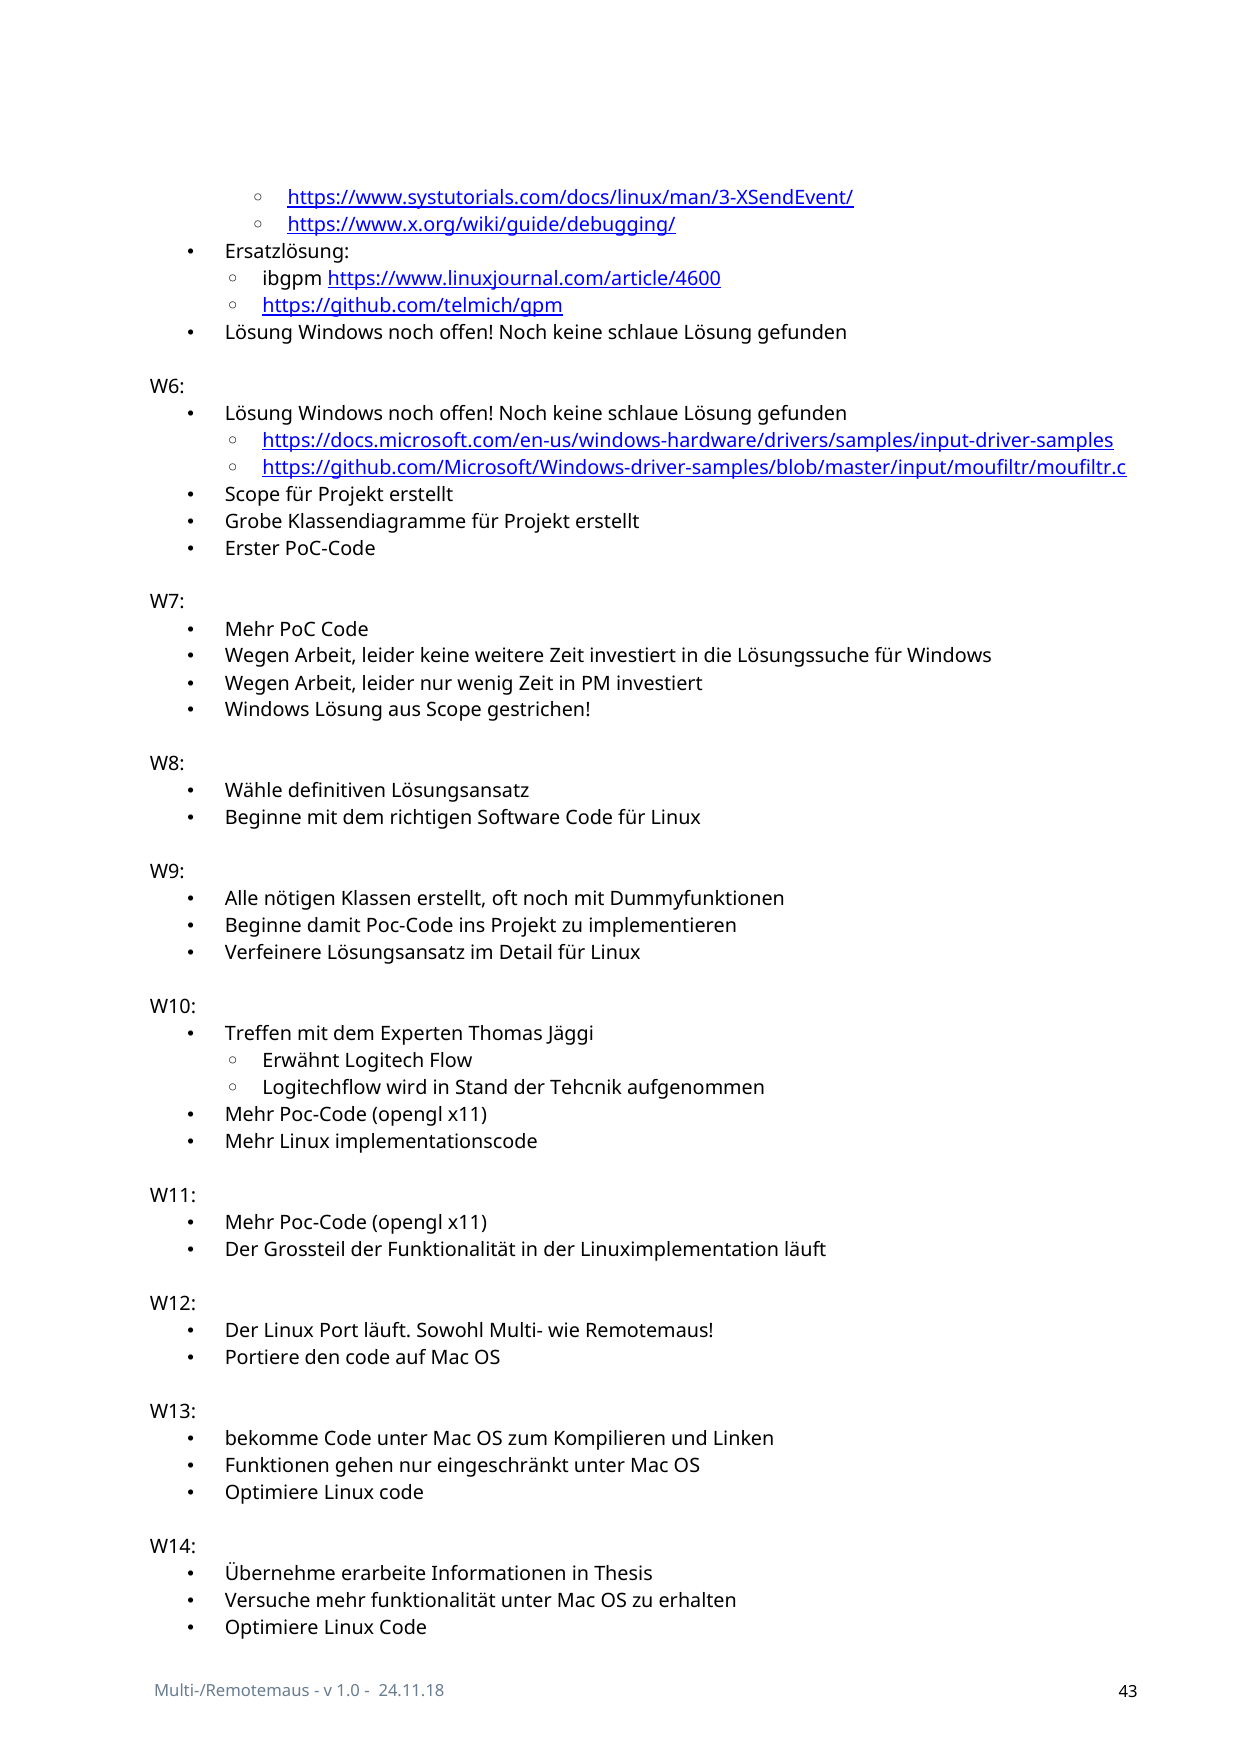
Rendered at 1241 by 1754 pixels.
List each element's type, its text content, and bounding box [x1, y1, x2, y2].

list Mehr Poc-Code (opengl x11) [187, 1100, 1136, 1127]
list Alle nötigen Klassen erstellt, oft noch mit Dummyfunktionen [187, 884, 1136, 912]
list bekomme Code unter Mac OS zum Kompilieren und Linken [187, 1424, 1136, 1451]
list Funktionen gehen nur eingeschränkt unter Mac OS [187, 1451, 1136, 1478]
text W13: [149, 1397, 1136, 1424]
list Ersatzlösung: [187, 237, 1136, 264]
list Der Linux Port läuft. Sowohl Multi- wie Remotemaus! [187, 1316, 1136, 1343]
text W7: [149, 588, 1136, 615]
list Mehr Linux implementationscode [187, 1127, 1136, 1154]
list https://www.x.org/wiki/guide/debugging/ [250, 210, 1136, 237]
list Wähle definitiven Lösungsansatz [187, 777, 1136, 804]
list Beginne mit dem richtigen Software Code für Linux [187, 804, 1136, 831]
text W12: [149, 1289, 1136, 1316]
text W11: [149, 1181, 1136, 1208]
list Mehr PoC Code [187, 615, 1136, 642]
list Wegen Arbeit, leider keine weitere Zeit investiert in die Lösungssuche für Windows [187, 642, 1136, 669]
list Lösung Windows noch offen! Noch keine schlaue Lösung gefunden [187, 318, 1136, 345]
list https://github.com/Microsoft/Windows-driver-samples/blob/master/input/moufiltr/moufiltr.c [224, 453, 1136, 480]
list ibgpm https://www.linuxjournal.com/article/4600 [224, 264, 1136, 291]
list Scope für Projekt erstellt [187, 480, 1136, 507]
list Verfeinere Lösungsansatz im Detail für Linux [187, 938, 1136, 966]
list Erwähnt Logitech Flow [224, 1046, 1136, 1073]
list Portiere den code auf Mac OS [187, 1343, 1136, 1370]
list Der Grossteil der Funktionalität in der Linuximplementation läuft [187, 1235, 1136, 1262]
text W10: [149, 992, 1136, 1019]
list Grobe Klassendiagramme für Projekt erstellt [187, 507, 1136, 534]
list https://github.com/telmich/gpm [224, 291, 1136, 318]
list Lösung Windows noch offen! Noch keine schlaue Lösung gefunden [187, 399, 1136, 426]
list Versuche mehr funktionalität unter Mac OS zu erhalten [187, 1586, 1136, 1613]
list Treffen mit dem Experten Thomas Jäggi [187, 1019, 1136, 1046]
text W8: [149, 750, 1136, 777]
list https://docs.microsoft.com/en-us/windows-hardware/drivers/samples/input-driver-samples [224, 426, 1136, 453]
list Optimiere Linux Code [187, 1613, 1136, 1640]
text W14: [149, 1532, 1136, 1559]
list Windows Lösung aus Scope gestrichen! [187, 696, 1136, 723]
list Logitechflow wird in Stand der Tehcnik aufgenommen [224, 1073, 1136, 1100]
list Mehr Poc-Code (opengl x11) [187, 1208, 1136, 1235]
list https://www.systutorials.com/docs/linux/man/3-XSendEvent/ [250, 183, 1136, 210]
list Optimiere Linux code [187, 1478, 1136, 1505]
list Übernehme erarbeite Informationen in Thesis [187, 1559, 1136, 1586]
text W9: [149, 858, 1136, 884]
list Wegen Arbeit, leider nur wenig Zeit in PM investiert [187, 669, 1136, 696]
list Beginne damit Poc-Code ins Projekt zu implementieren [187, 912, 1136, 938]
text W6: [149, 372, 1136, 399]
list Erster PoC-Code [187, 534, 1136, 561]
